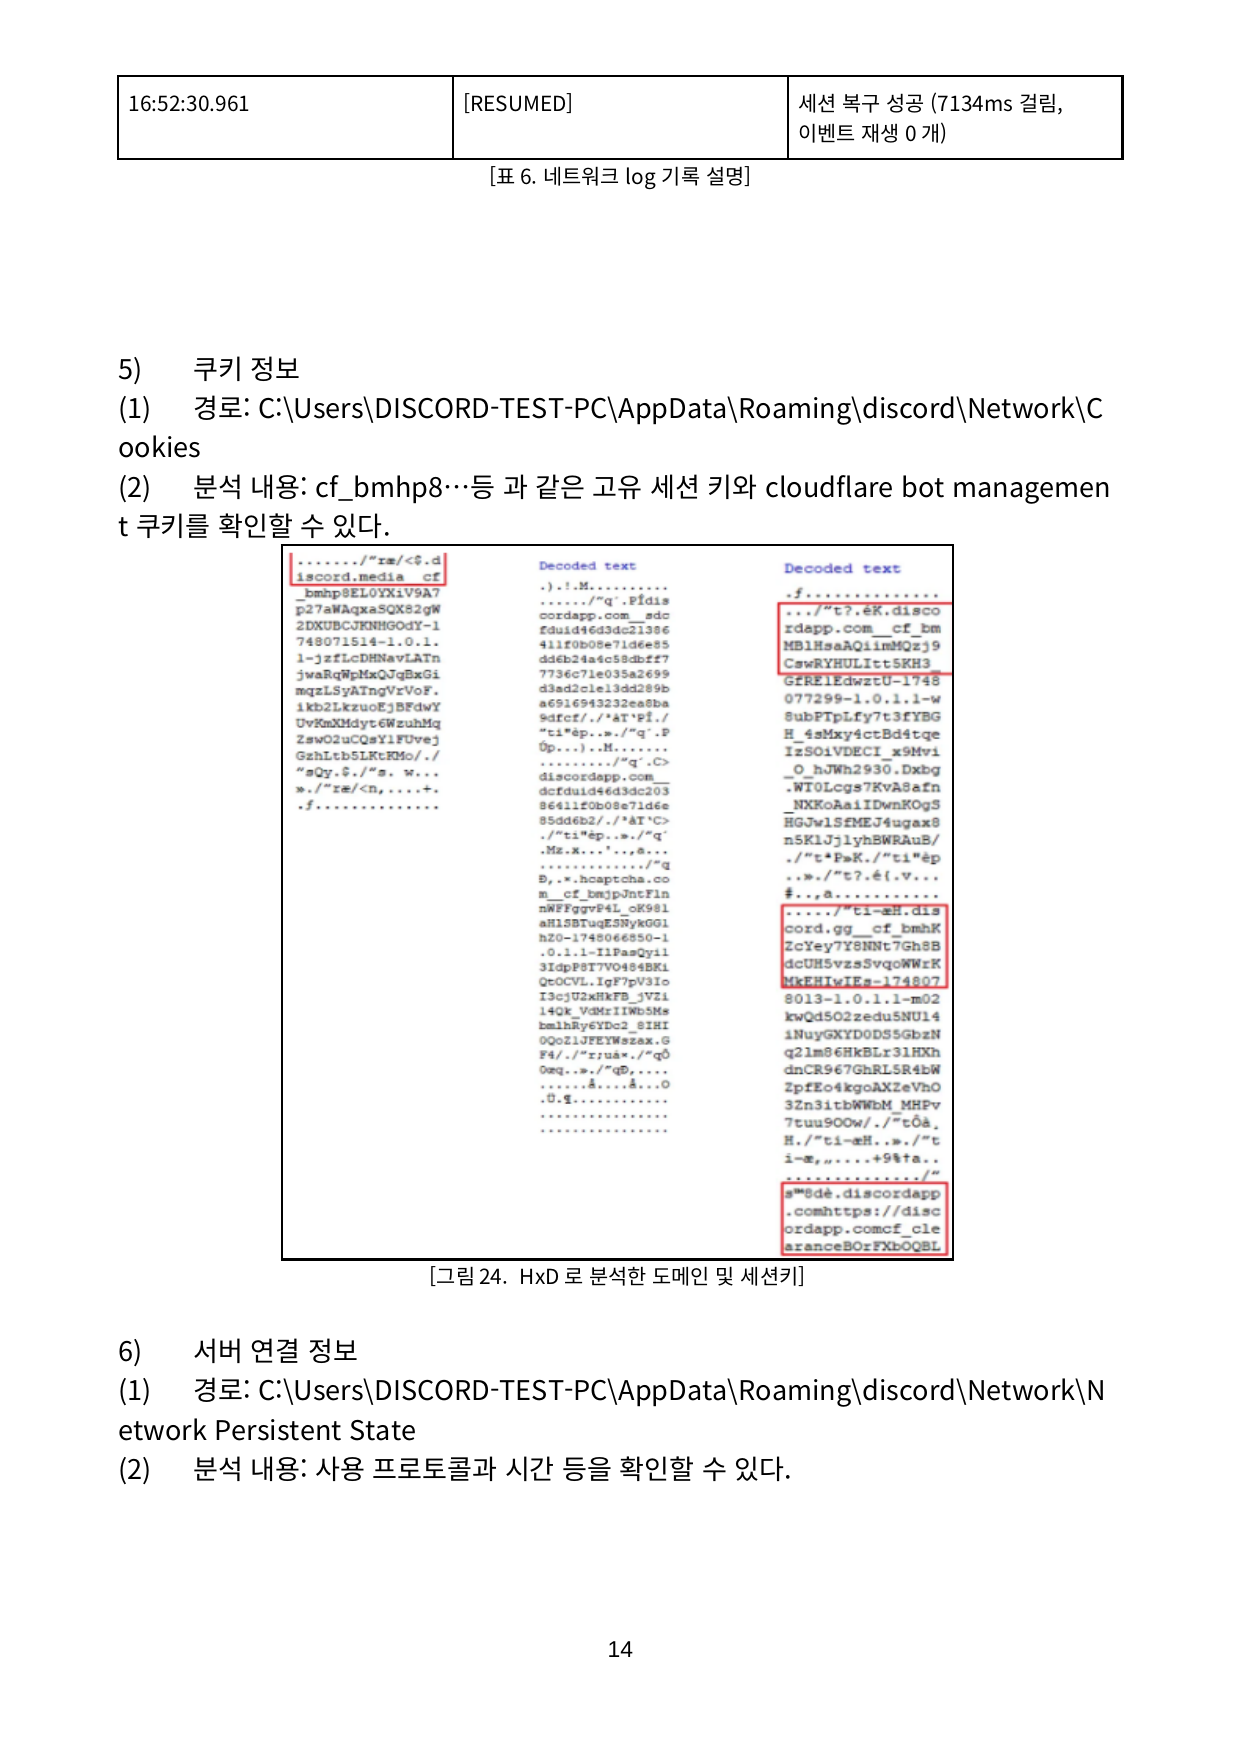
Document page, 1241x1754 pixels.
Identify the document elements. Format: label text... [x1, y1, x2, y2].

list 분석 내용: cf_bmhp8…등 과 같은 고유 세션 키와 cloudflare bot management 쿠키를 확인할 수 있다. [118, 466, 1117, 544]
text [표6. 네트워크 log 기록 설명] [118, 160, 1122, 191]
list 쿠키 정보 [118, 348, 1117, 387]
table_cell 16:52:30.961 [119, 77, 452, 158]
table_cell [RESUMED] [454, 77, 787, 158]
list 경로: C:\Users\DISCORD-TEST-PC\AppData\Roaming\discord\Network\Cookies [118, 387, 1117, 466]
list 경로: C:\Users\DISCORD-TEST-PC\AppData\Roaming\discord\Network\Network Persistent State [118, 1369, 1117, 1448]
table_cell 세션 복구 성공 (7134ms 걸림, 이벤트 재생 0개) [789, 77, 1121, 158]
text [그림24. HxD로 분석한 도메인 및 세션키] [118, 1261, 1117, 1291]
list 분석 내용: 사용 프로토콜과 시간 등을 확인할 수 있다. [118, 1448, 1117, 1487]
list 서버 연결 정보 [118, 1330, 1117, 1369]
